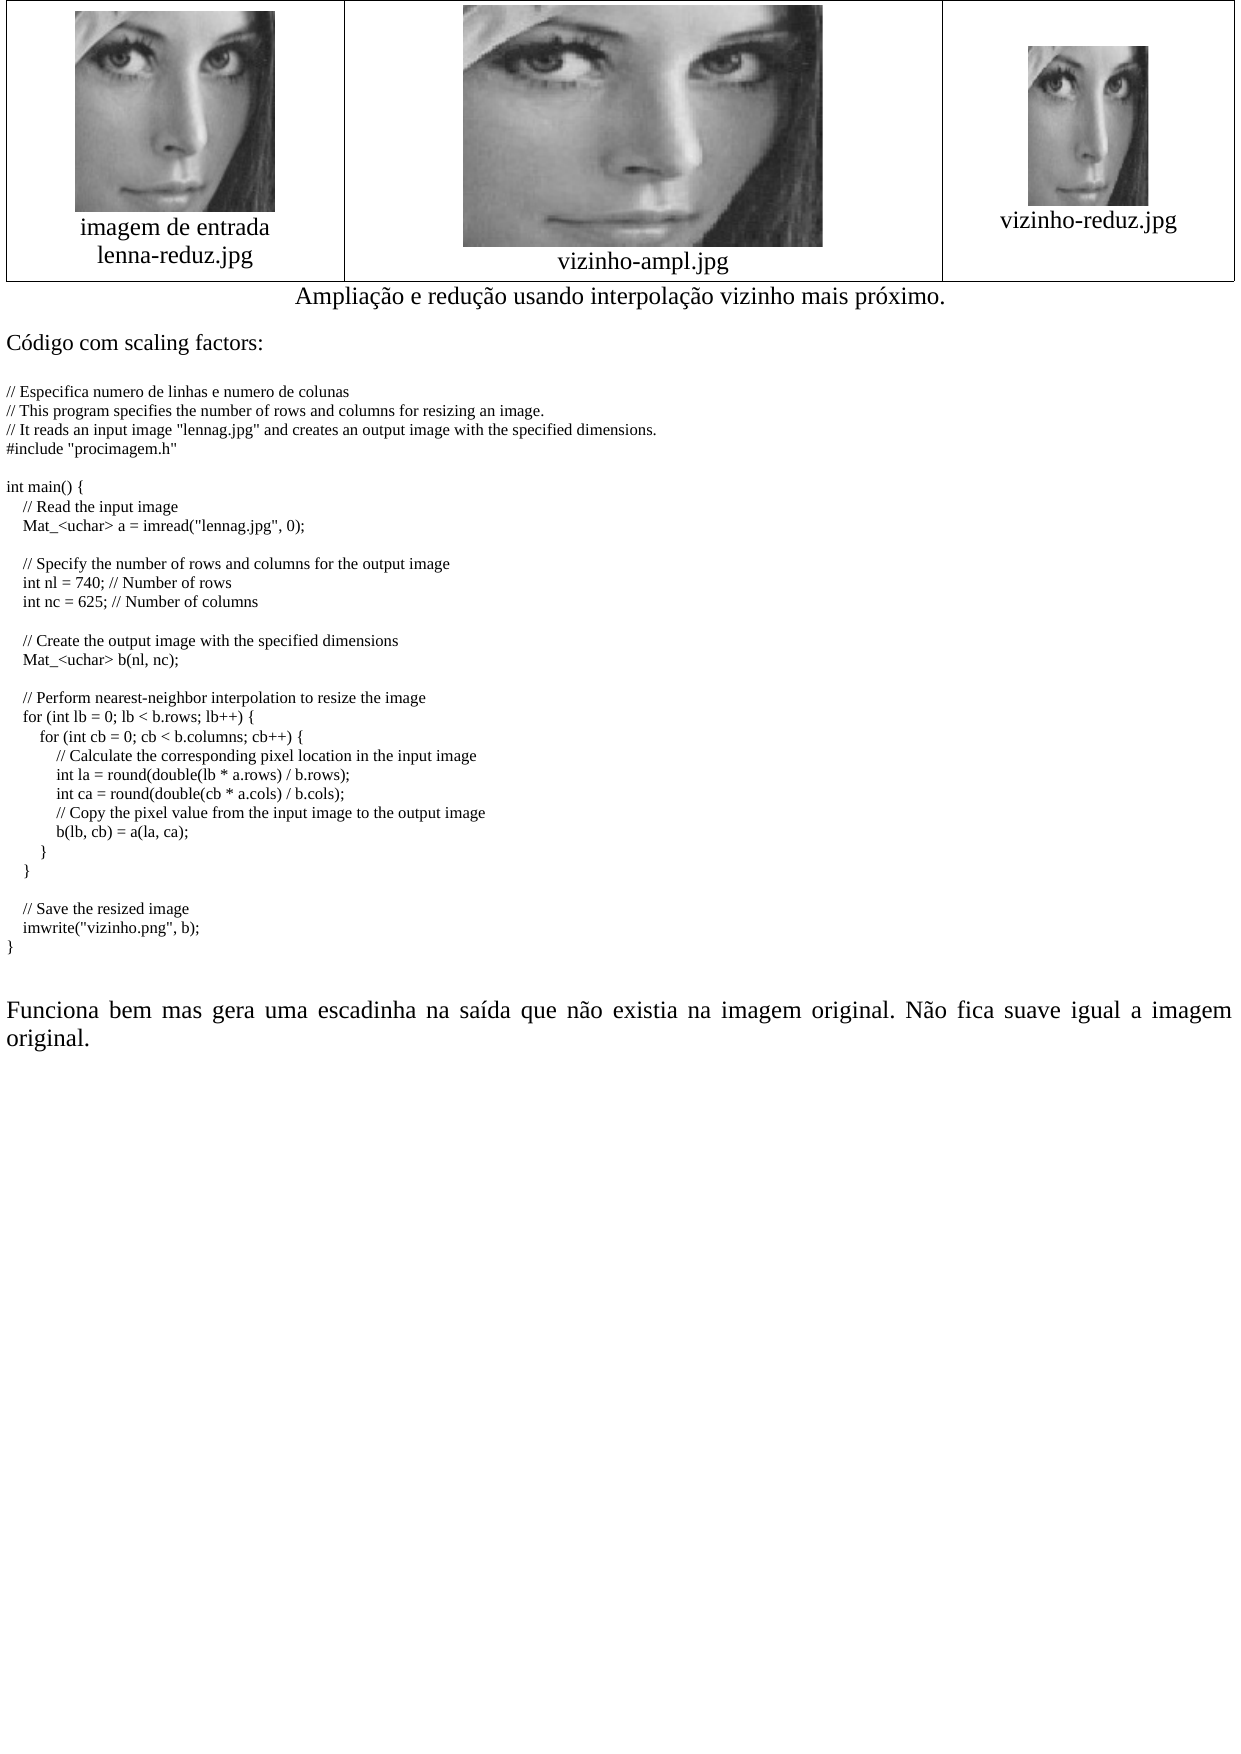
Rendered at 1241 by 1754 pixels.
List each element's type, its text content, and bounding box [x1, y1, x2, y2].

text int nl = 740; // Number of rows [6, 573, 1234, 592]
text } [6, 841, 1234, 861]
text } [6, 937, 1234, 956]
text Funciona bem mas gera uma escadinha na saída que não existia na imagem original. Não fica suave igual a imagem original. [6, 995, 1234, 1052]
text // It reads an input image "lennag.jpg" and creates an output image with the specified dimensions. [6, 420, 1234, 439]
text // Read the input image [6, 496, 1234, 516]
text int la = round(double(lb * a.rows) / b.rows); [6, 765, 1234, 784]
text b(lb, cb) = a(la, ca); [6, 822, 1234, 841]
text Ampliação e redução usando interpolação vizinho mais próximo. [6, 282, 1234, 309]
text // Perform nearest-neighbor interpolation to resize the image [6, 688, 1234, 707]
text int nc = 625; // Number of columns [6, 592, 1234, 611]
text // Especifica numero de linhas e numero de colunas [6, 381, 1234, 401]
table_header vizinho-reduz.jpg [943, 1, 1234, 281]
picture [463, 5, 823, 247]
picture [1028, 46, 1149, 206]
text // Create the output image with the specified dimensions [6, 631, 1234, 650]
table_header imagem de entrada lenna-reduz.jpg [7, 1, 344, 281]
text #include "procimagem.h" [6, 439, 1234, 458]
table_header vizinho-ampl.jpg [345, 1, 942, 281]
text // Calculate the corresponding pixel location in the input image [6, 746, 1234, 765]
text int ca = round(double(cb * a.cols) / b.cols); [6, 784, 1234, 803]
text // Copy the pixel value from the input image to the output image [6, 803, 1234, 822]
text for (int lb = 0; lb < b.rows; lb++) { [6, 707, 1234, 726]
text // Save the resized image [6, 899, 1234, 918]
text } [6, 861, 1234, 880]
text int main() { [6, 477, 1234, 496]
text // This program specifies the number of rows and columns for resizing an image. [6, 401, 1234, 420]
text // Specify the number of rows and columns for the output image [6, 554, 1234, 573]
text Mat_<uchar> a = imread("lennag.jpg", 0); [6, 516, 1234, 535]
text Código com scaling factors: [6, 329, 1234, 355]
text Mat_<uchar> b(nl, nc); [6, 650, 1234, 669]
text for (int cb = 0; cb < b.columns; cb++) { [6, 726, 1234, 746]
text imwrite("vizinho.png", b); [6, 918, 1234, 937]
picture [75, 11, 275, 212]
